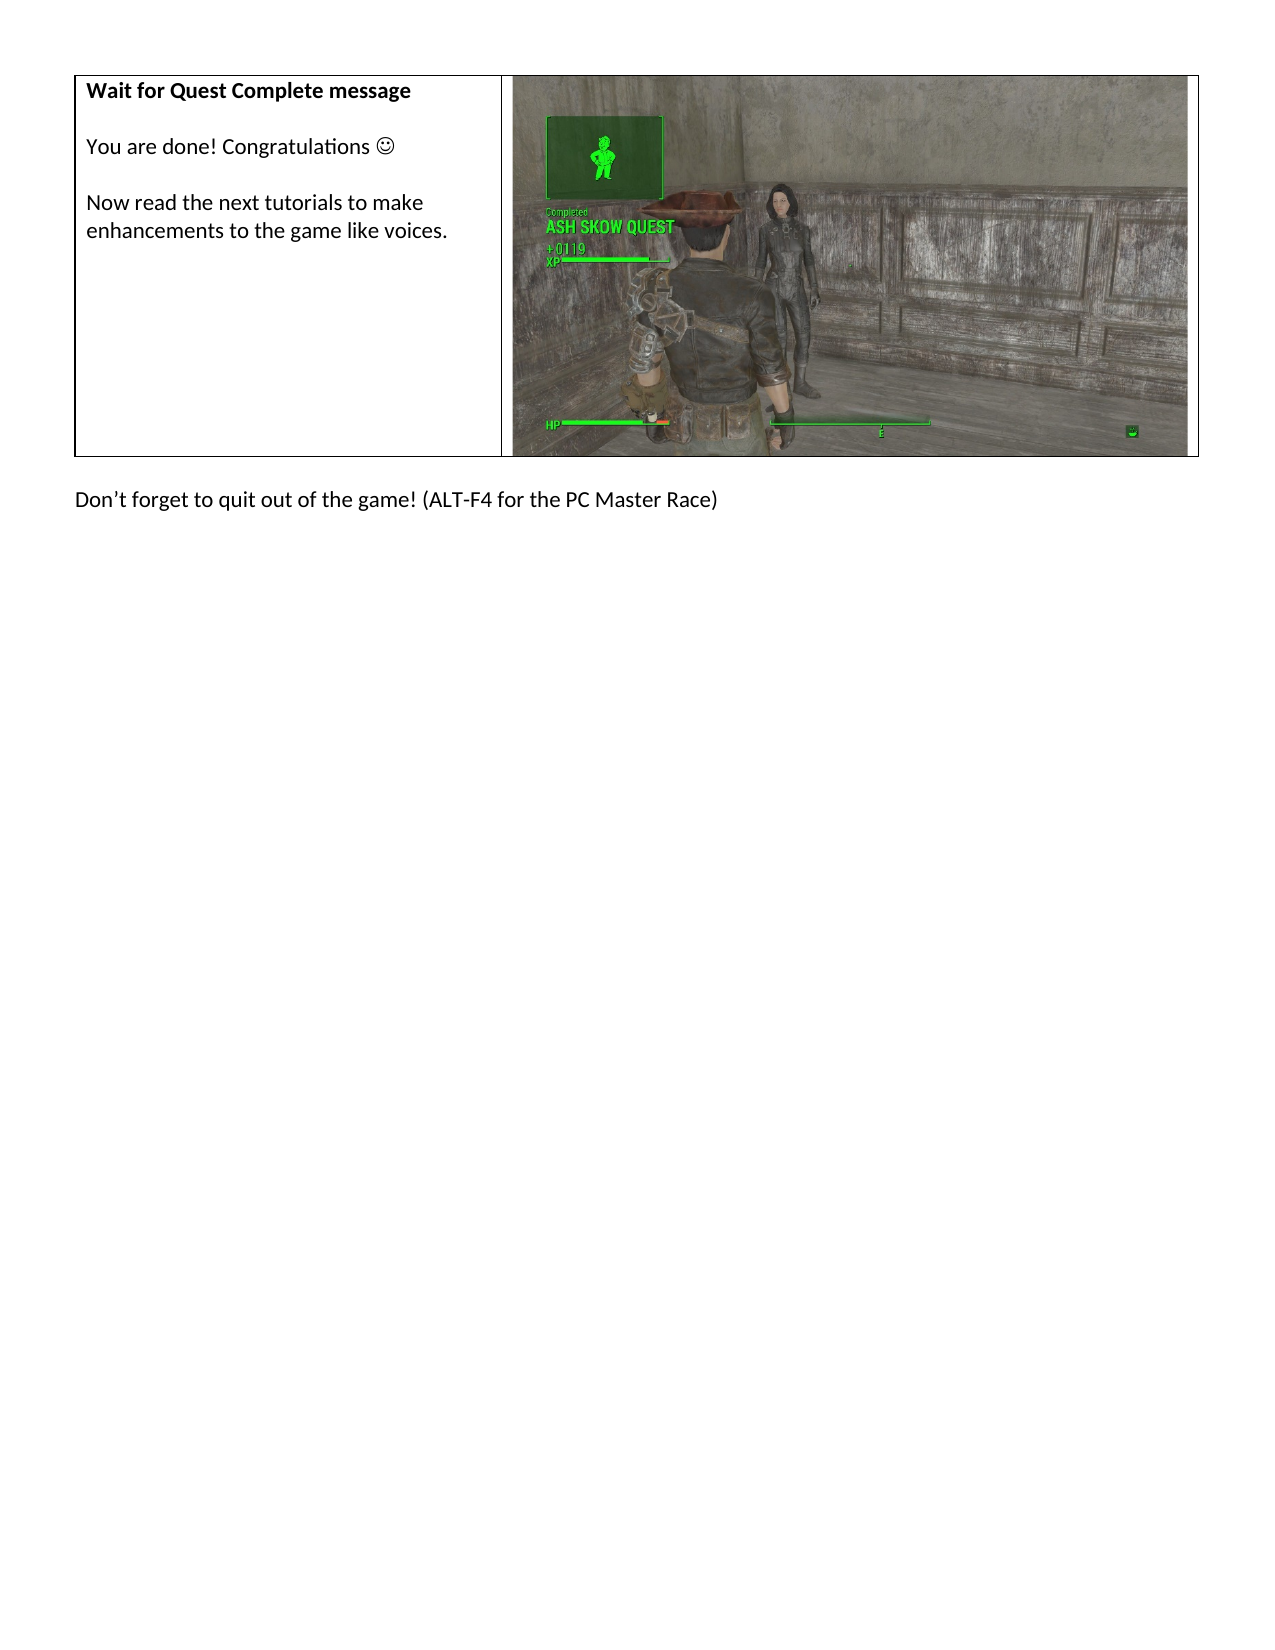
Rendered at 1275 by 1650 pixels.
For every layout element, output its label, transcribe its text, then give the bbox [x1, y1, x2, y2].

text Don’t forget to quit out of the game! (ALT-F4 for the PC Master Race) [75, 485, 1200, 513]
table_cell [1188, 76, 1198, 456]
table_cell [502, 76, 512, 456]
table_cell Wait for Quest Complete message You are done! Congratulations  Now read the next tutorials to make enhancements to the game like voices. [76, 76, 501, 456]
